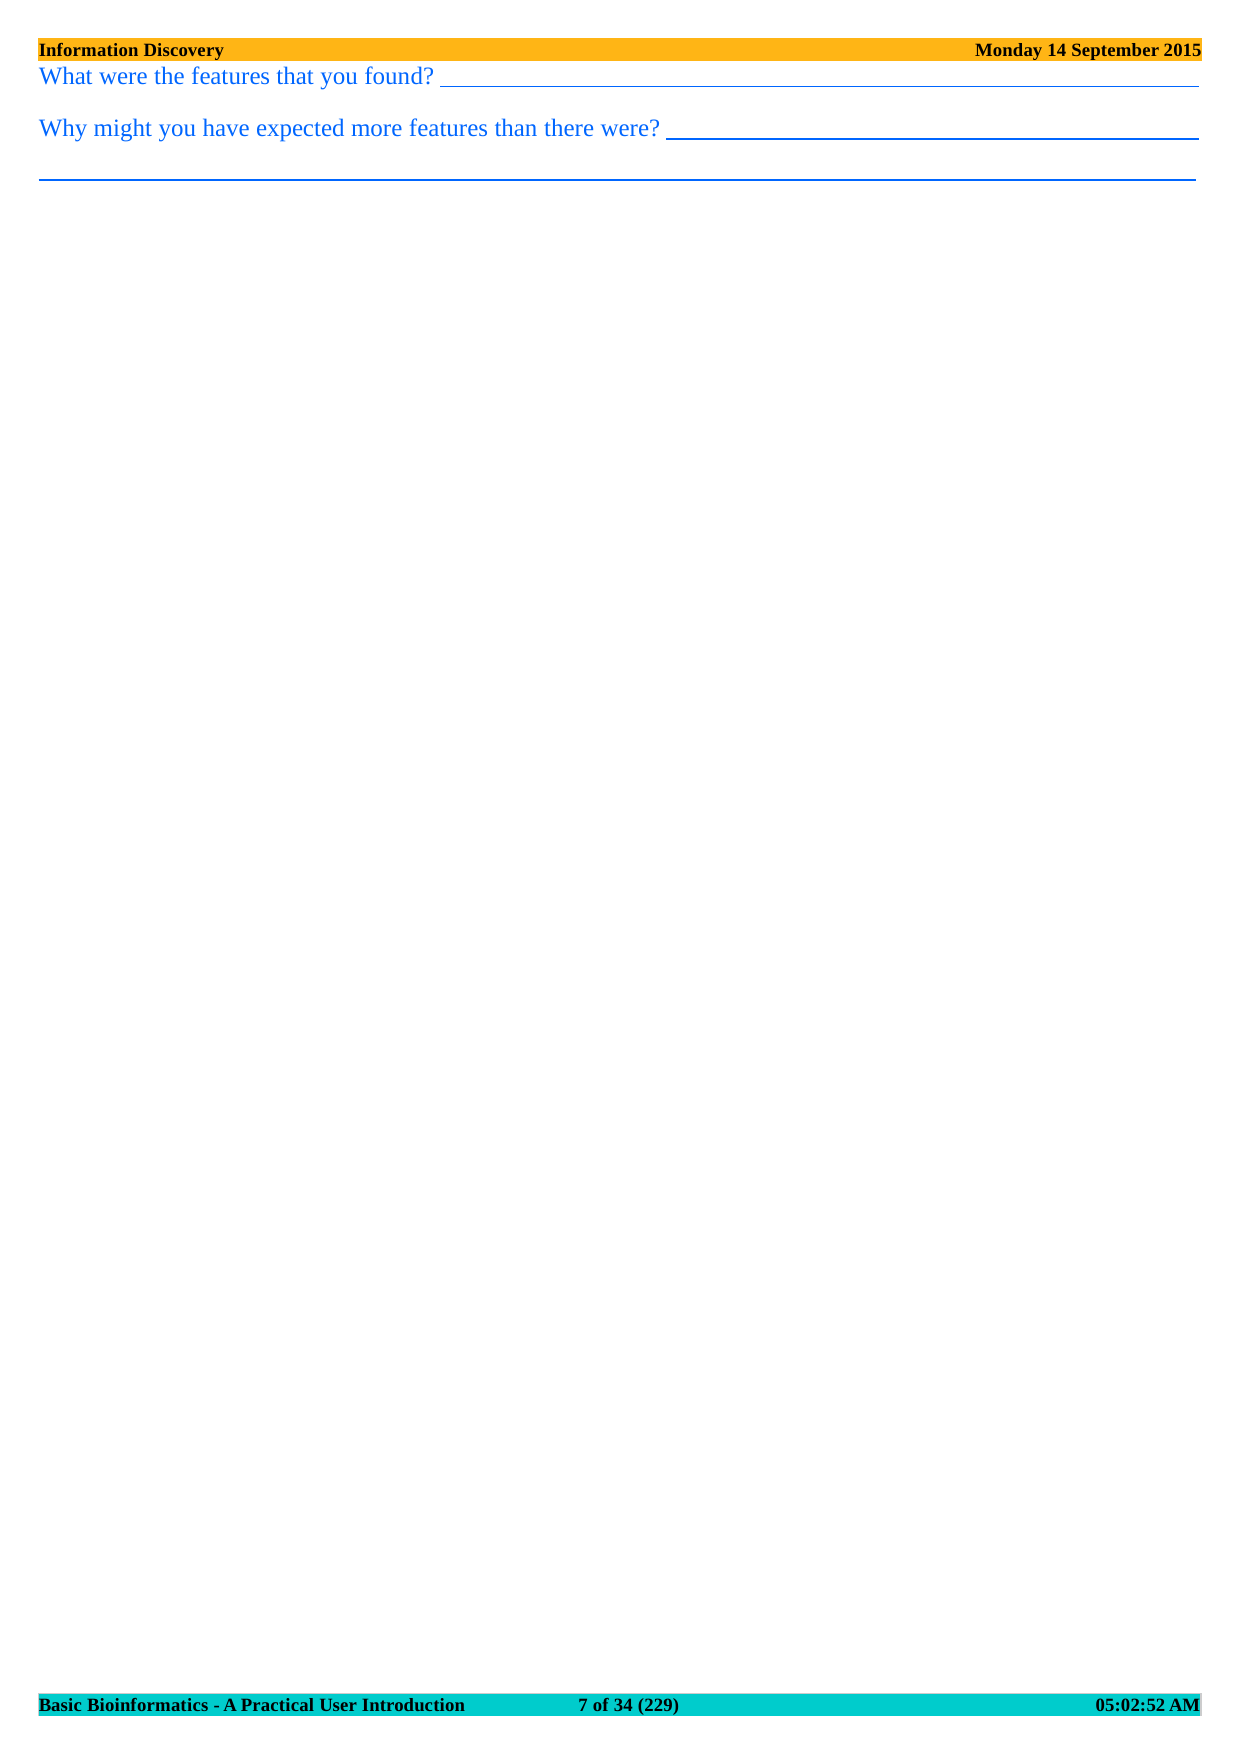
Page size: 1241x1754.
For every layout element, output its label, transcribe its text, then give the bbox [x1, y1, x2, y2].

text Why might you have expected more features than there were? [38, 113, 1202, 142]
text What were the features that you found? [38, 61, 1202, 89]
